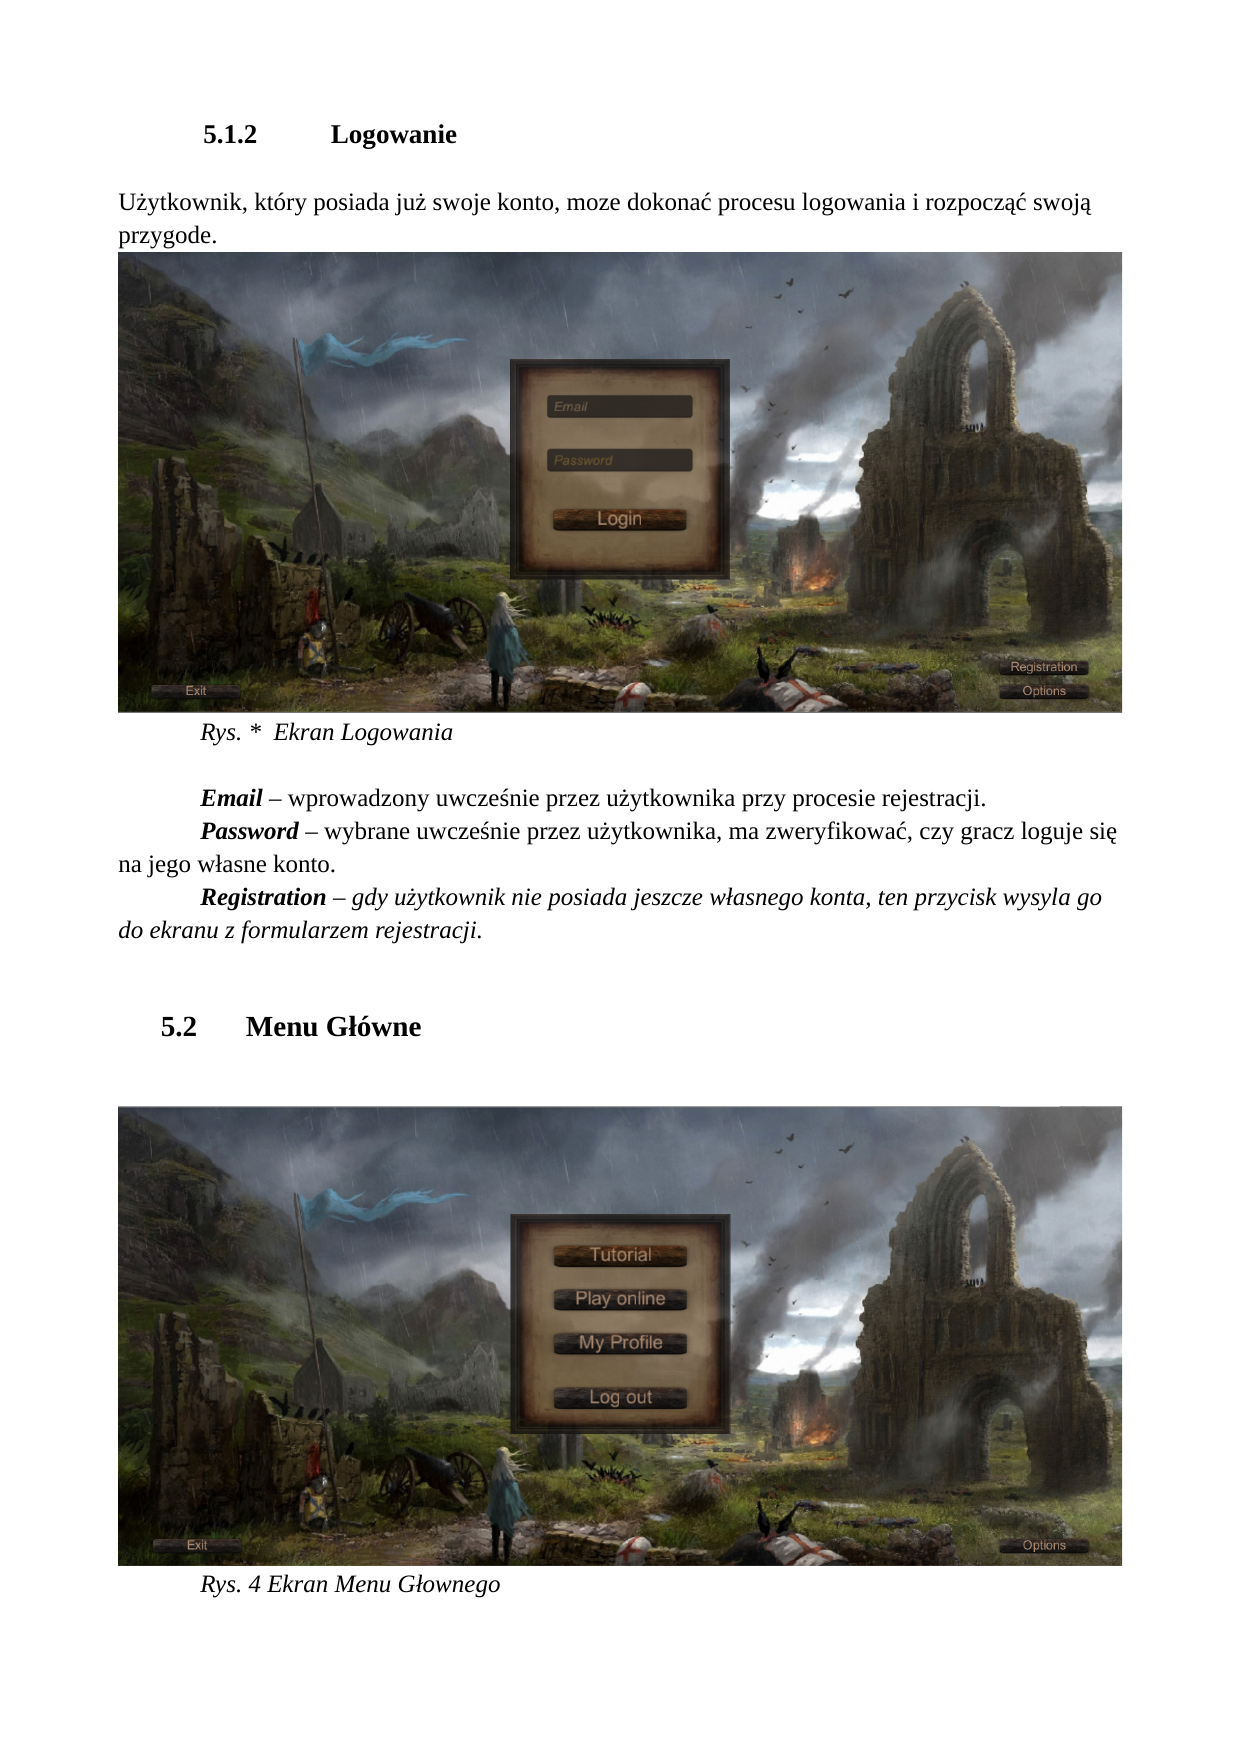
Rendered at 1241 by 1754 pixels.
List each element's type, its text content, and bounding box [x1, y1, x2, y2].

text Password – wybrane uwcześnie przez użytkownika, ma zweryfikować, czy gracz loguje się na jego własne konto. [118, 816, 1122, 877]
text Email – wprowadzony uwcześnie przez użytkownika przy procesie rejestracji. [118, 783, 1122, 811]
text Rys. * Ekran Logowania [118, 713, 1122, 745]
picture [118, 1106, 1123, 1566]
picture [118, 252, 1123, 713]
text Rys. 4 Ekran Menu Głownego [118, 1566, 1122, 1598]
text Registration – gdy użytkownik nie posiada jeszcze własnego konta, ten przycisk wysyla go do ekranu z formularzem rejestracji. [118, 882, 1122, 943]
text Użytkownik, który posiada już swoje konto, moze dokonać procesu logowania i rozpocząć swoją przygode. [118, 187, 1122, 249]
text 5.2 Menu Główne [118, 1009, 1122, 1043]
text 5.1.2 Logowanie [118, 118, 1122, 149]
